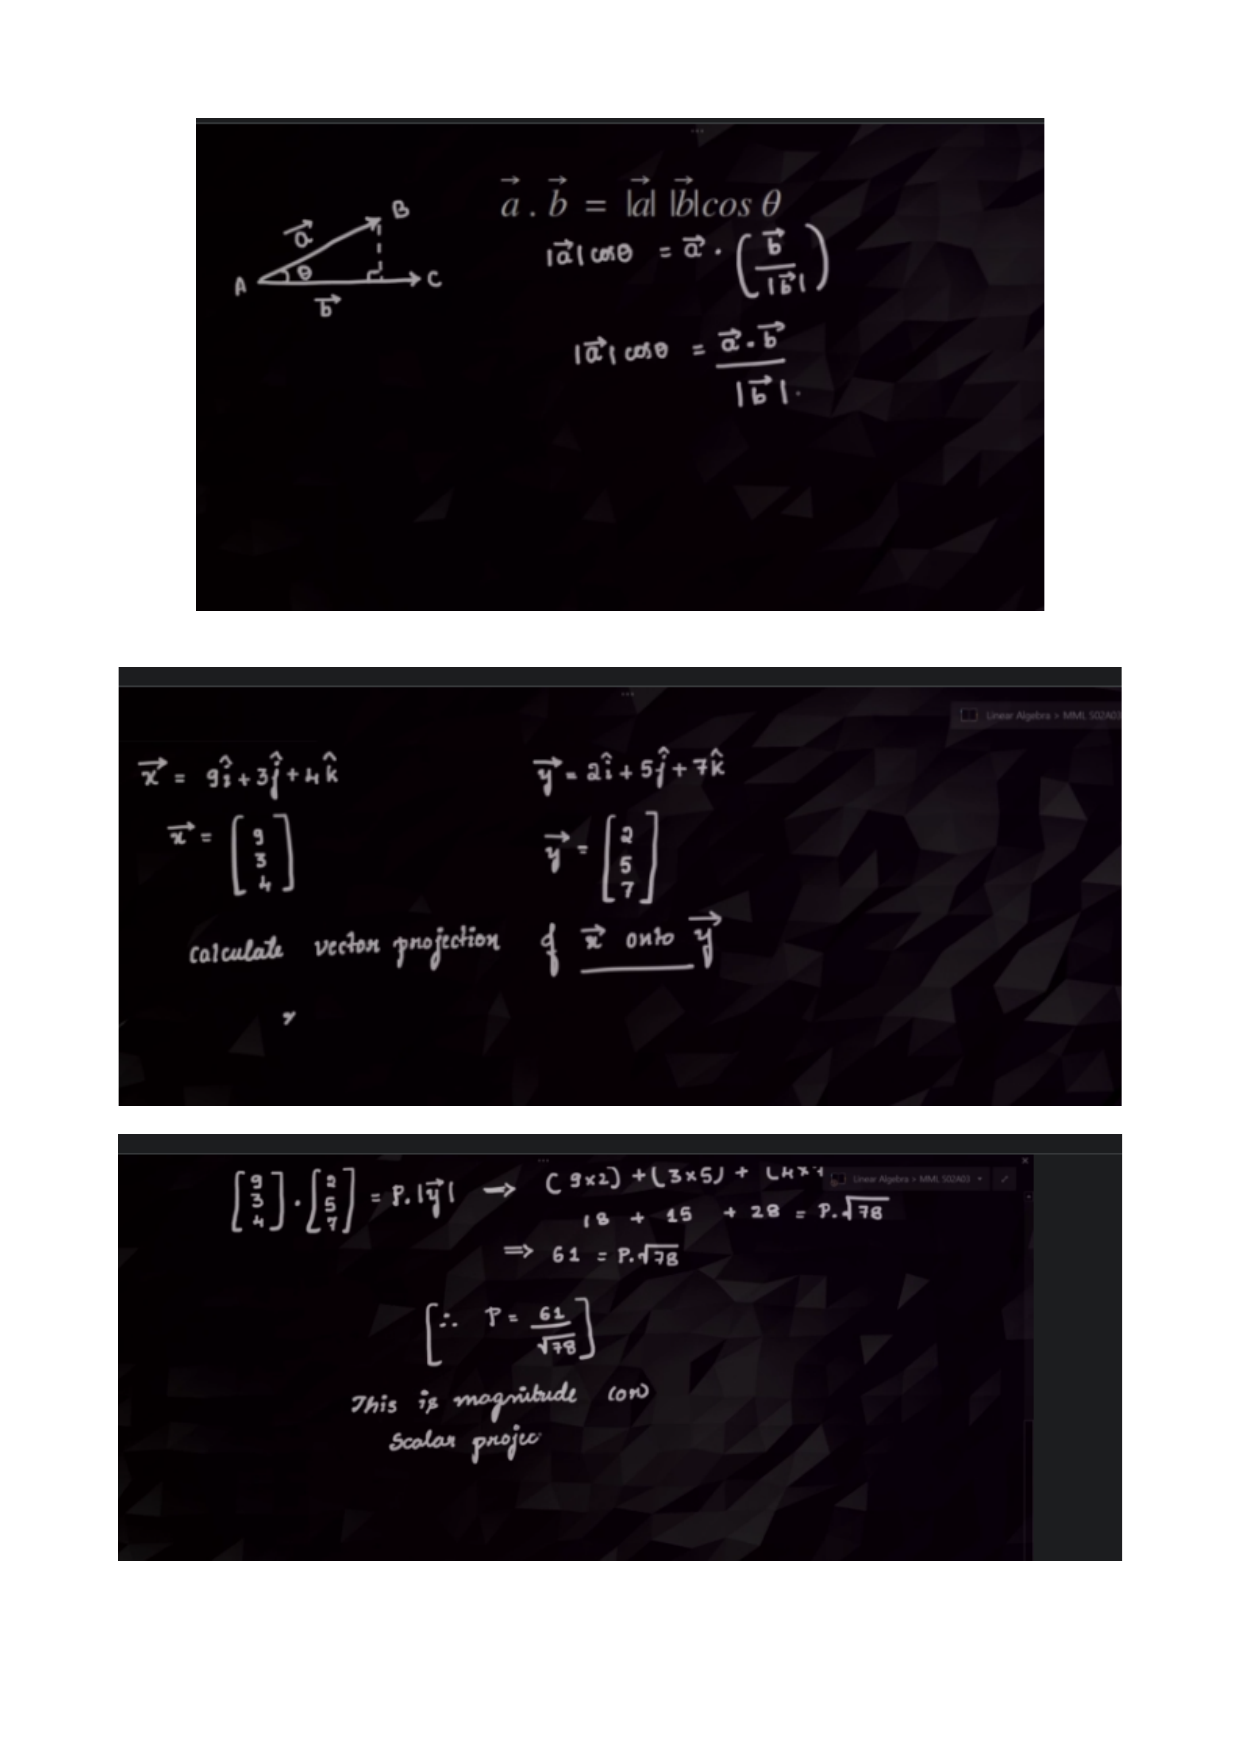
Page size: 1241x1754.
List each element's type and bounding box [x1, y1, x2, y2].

picture [118, 667, 1122, 1106]
picture [196, 118, 1045, 611]
picture [118, 1134, 1123, 1561]
